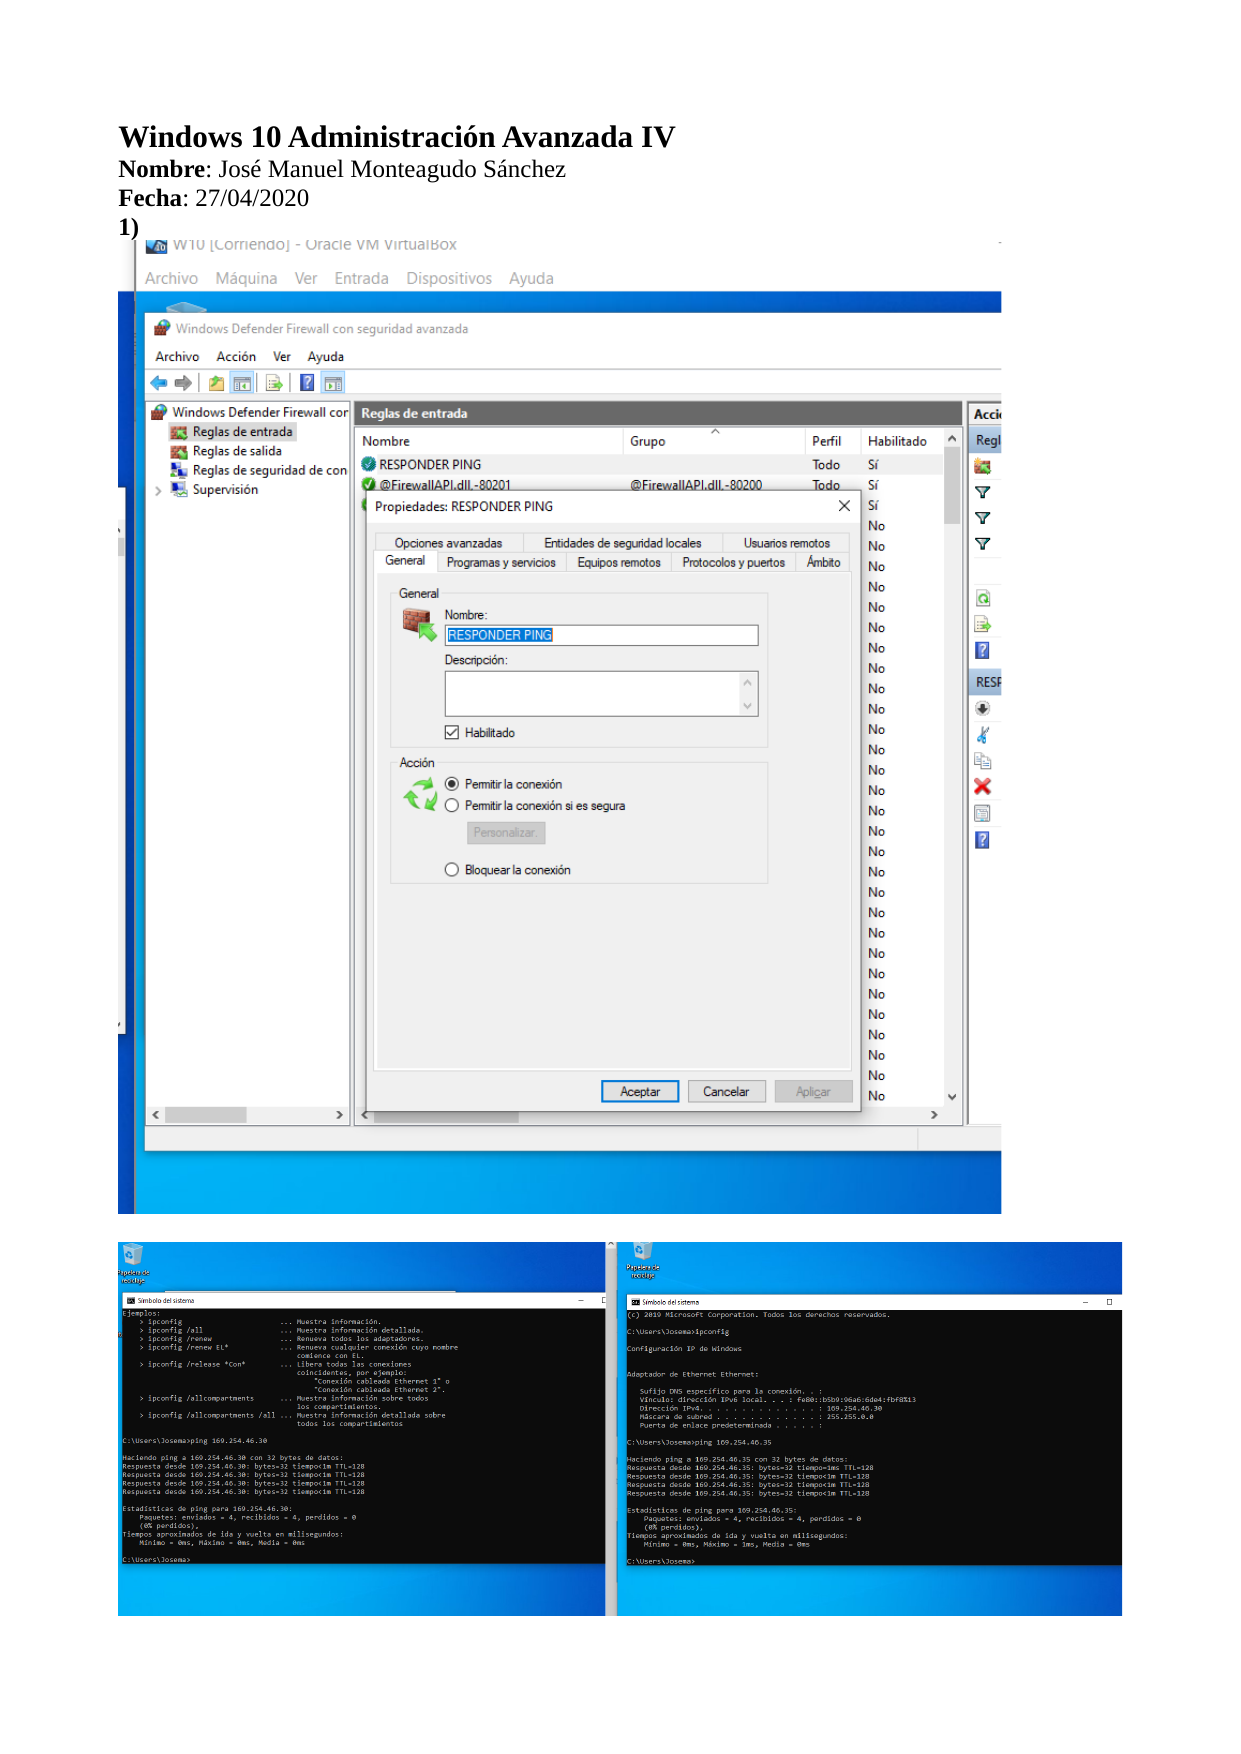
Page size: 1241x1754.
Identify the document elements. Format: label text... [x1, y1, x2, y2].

picture [118, 1242, 629, 1616]
text Windows 10 Administración Avanzada IV [118, 118, 1122, 154]
text Fecha: 27/04/2020 [118, 183, 1122, 212]
picture [118, 240, 1002, 1214]
picture [627, 1242, 1123, 1616]
text 1) [118, 212, 1122, 240]
text Nombre: José Manuel Monteagudo Sánchez [118, 154, 1122, 183]
picture [634, 1242, 652, 1259]
